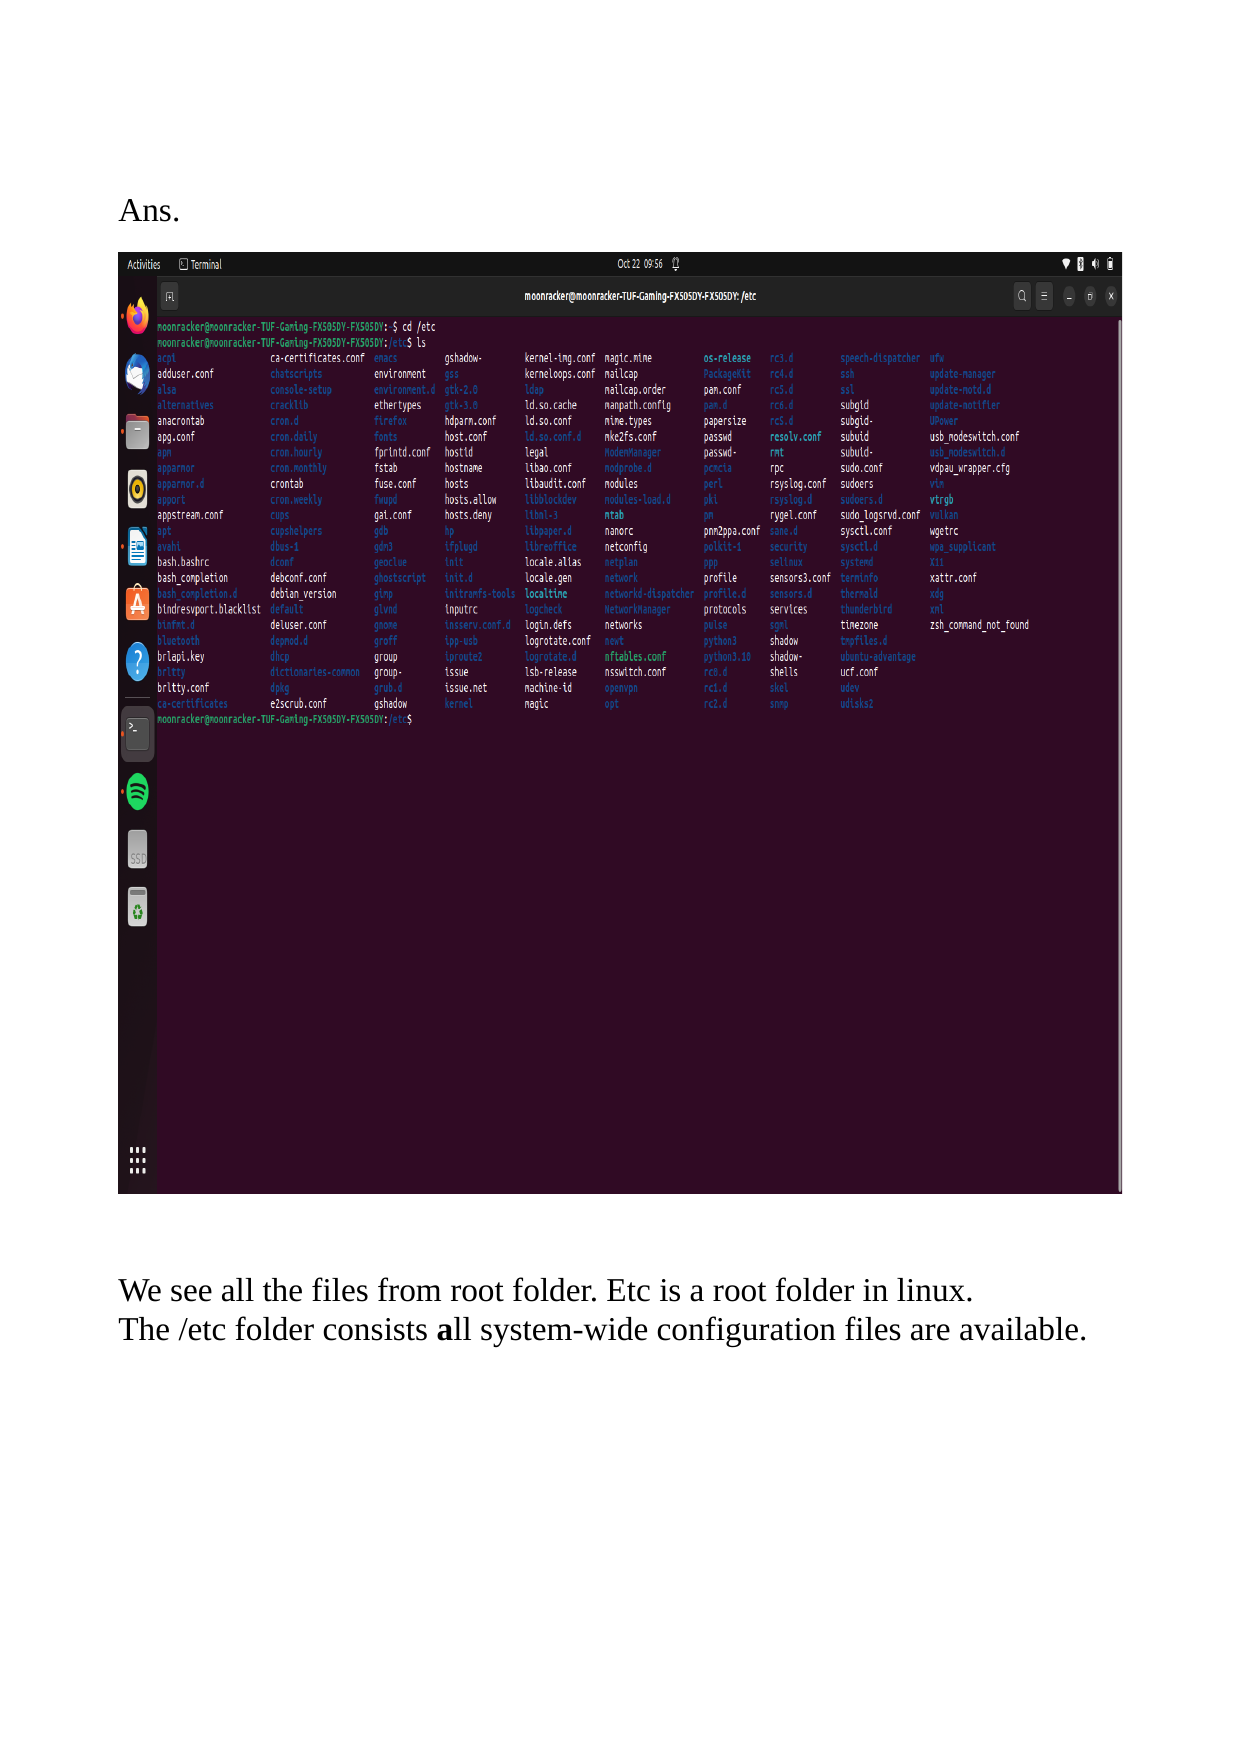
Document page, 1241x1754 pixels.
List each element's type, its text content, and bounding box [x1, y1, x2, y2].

text The /etc folder consists all system-wide configuration files are available. [118, 1309, 1122, 1347]
picture [118, 252, 1123, 1194]
text We see all the files from root folder. Etc is a root folder in linux. [118, 1271, 1122, 1309]
text Ans. [118, 191, 1122, 229]
